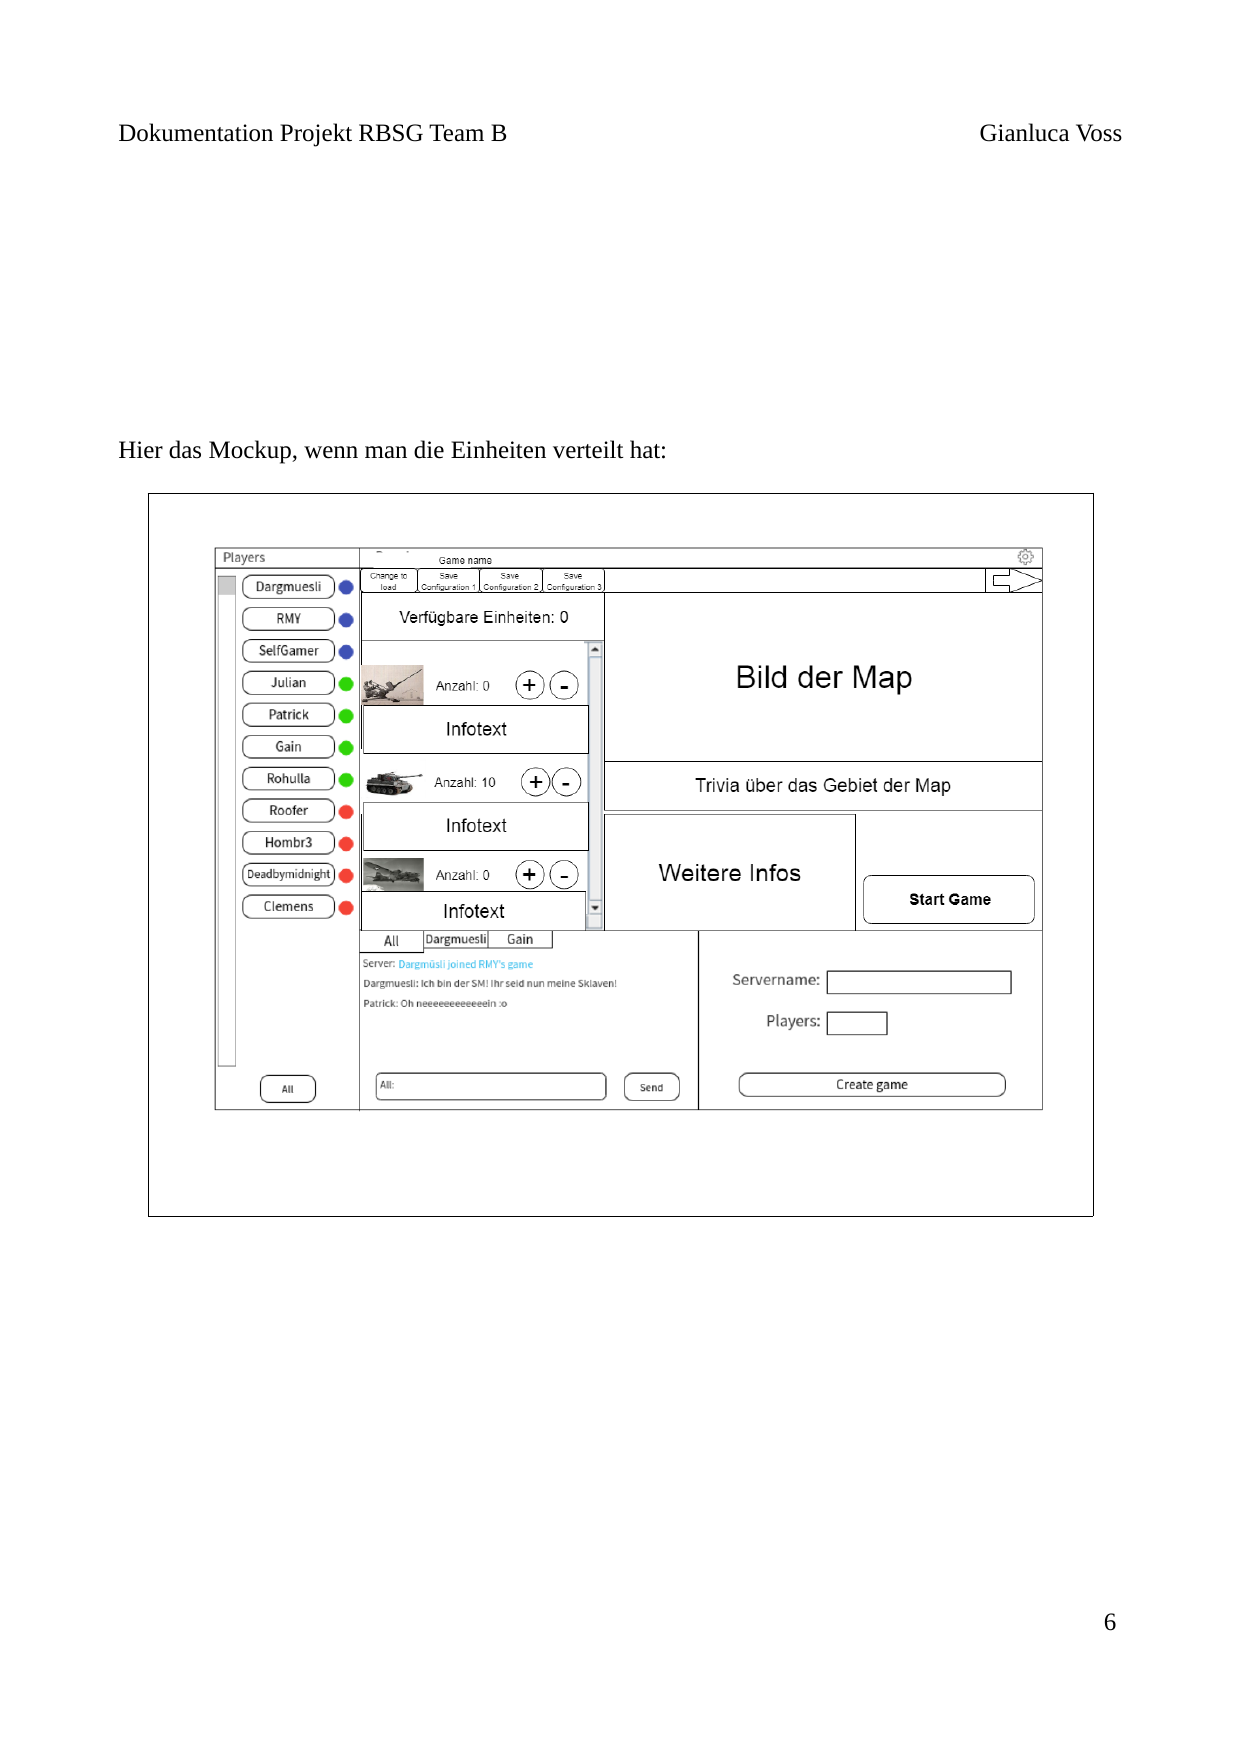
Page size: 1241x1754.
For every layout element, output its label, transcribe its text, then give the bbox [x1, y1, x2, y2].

picture [150, 495, 1090, 1213]
text Hier das Mockup, wenn man die Einheiten verteilt hat: [118, 435, 1122, 464]
